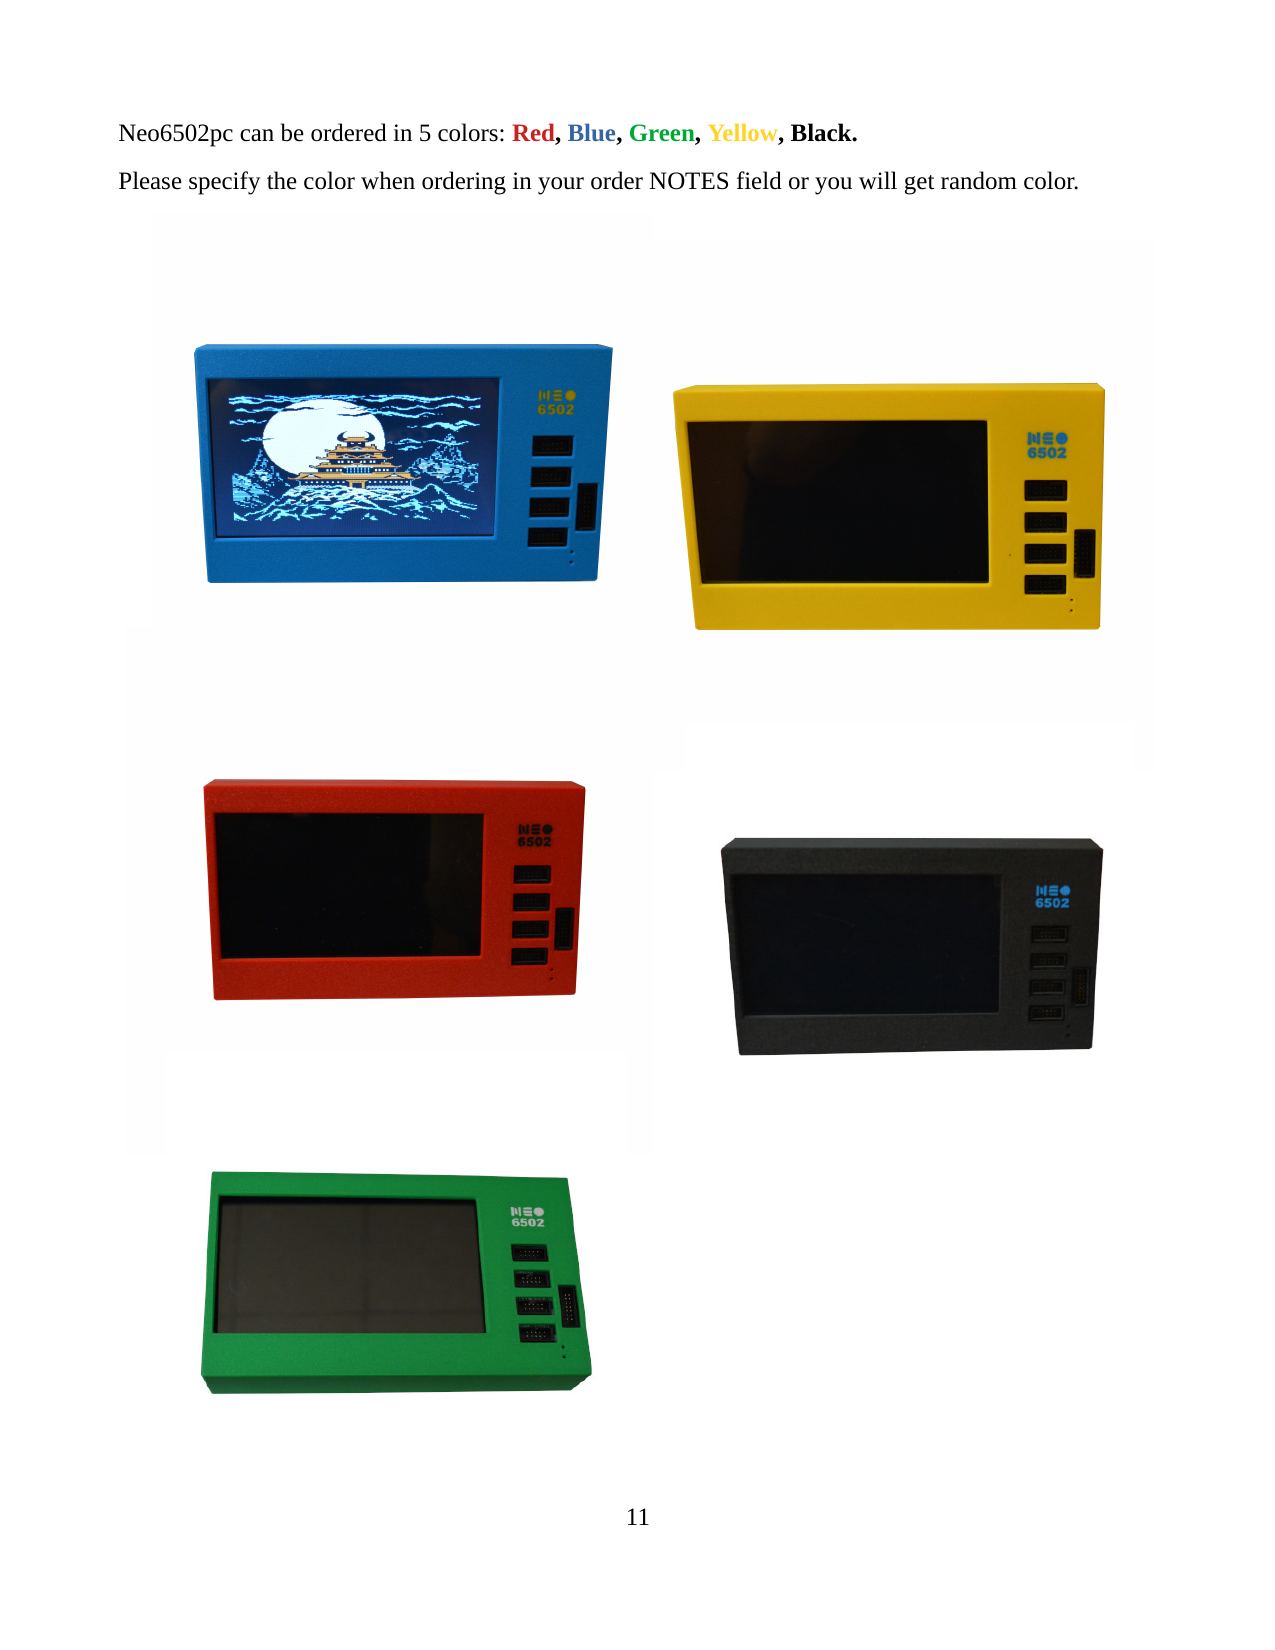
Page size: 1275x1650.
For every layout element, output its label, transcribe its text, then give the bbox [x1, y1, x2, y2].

text Please specify the color when ordering in your order NOTES field or you will get random color. [118, 166, 1157, 194]
picture [125, 213, 1155, 1514]
text Neo6502pc can be ordered in 5 colors: Red, Blue, Green, Yellow, Black. [118, 118, 1157, 147]
